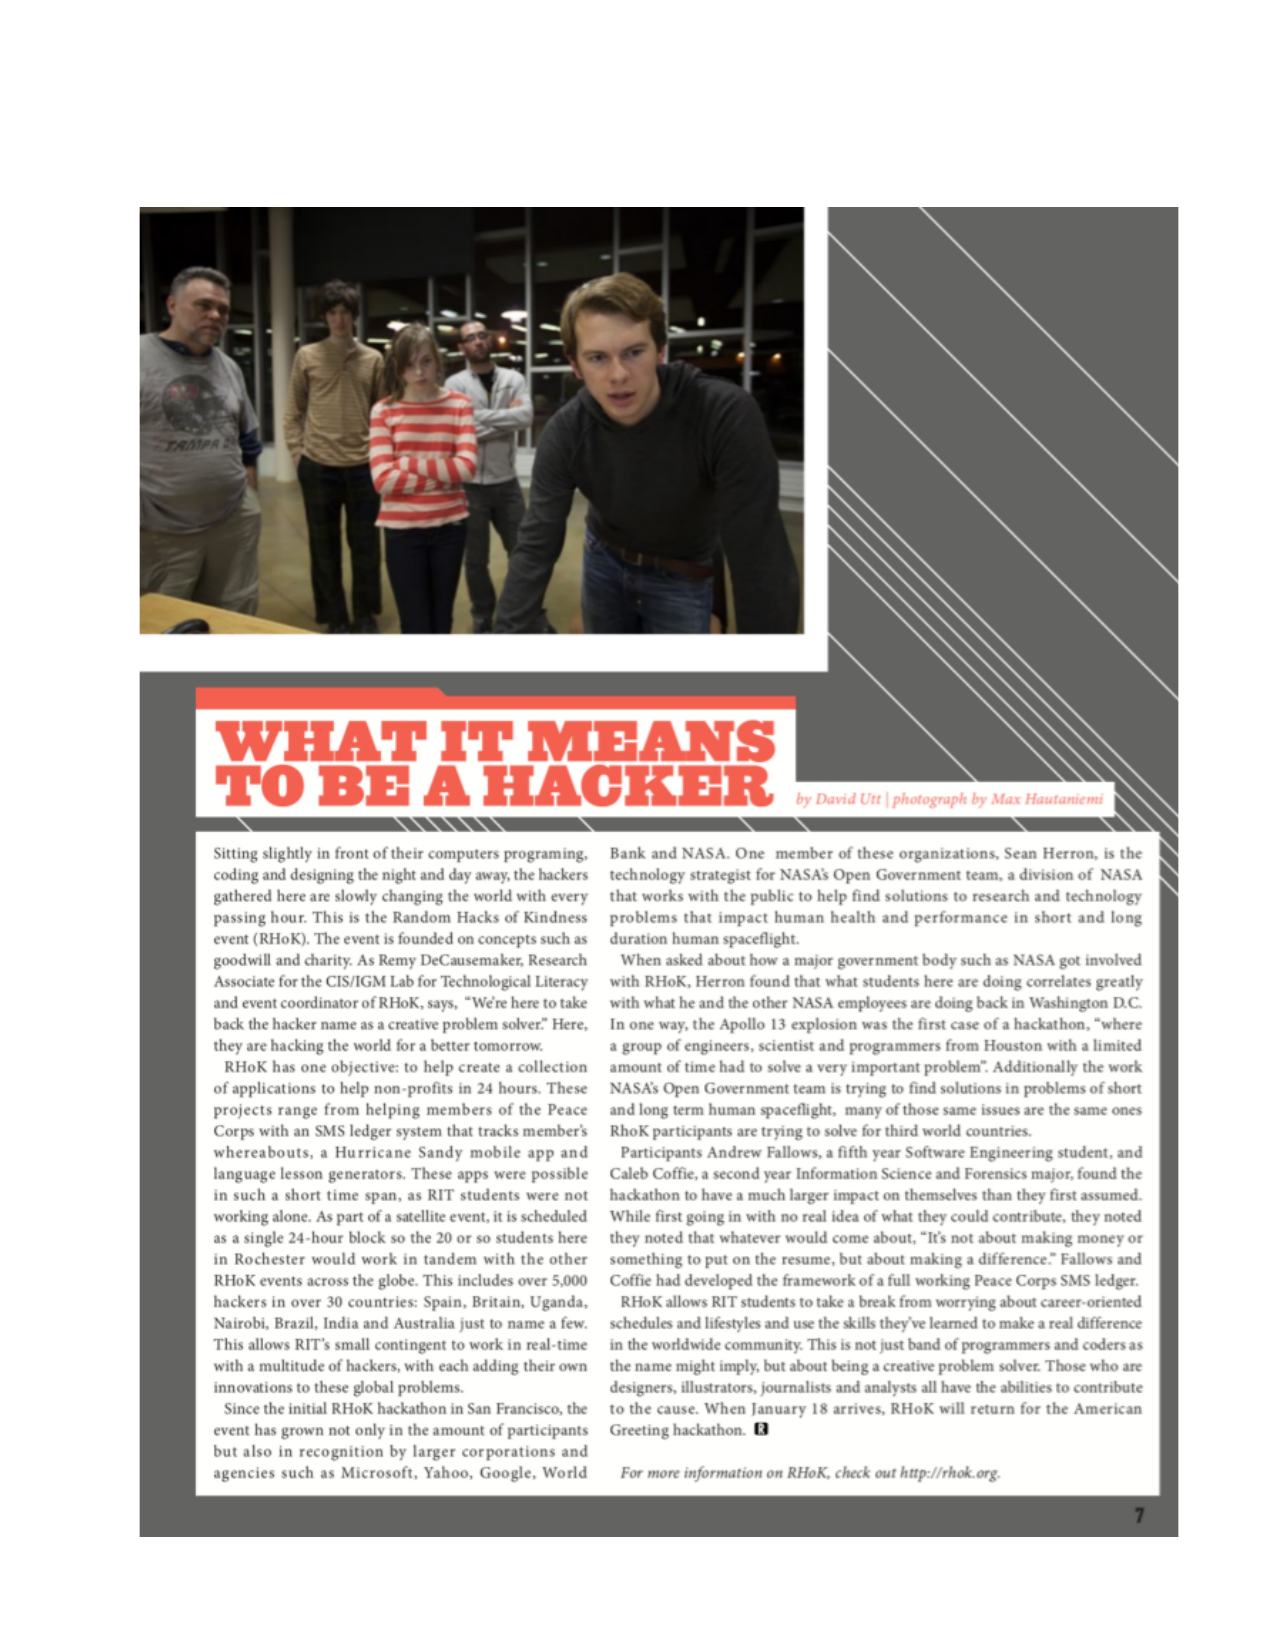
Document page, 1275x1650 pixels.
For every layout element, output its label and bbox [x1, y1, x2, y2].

picture [139, 207, 1179, 1537]
